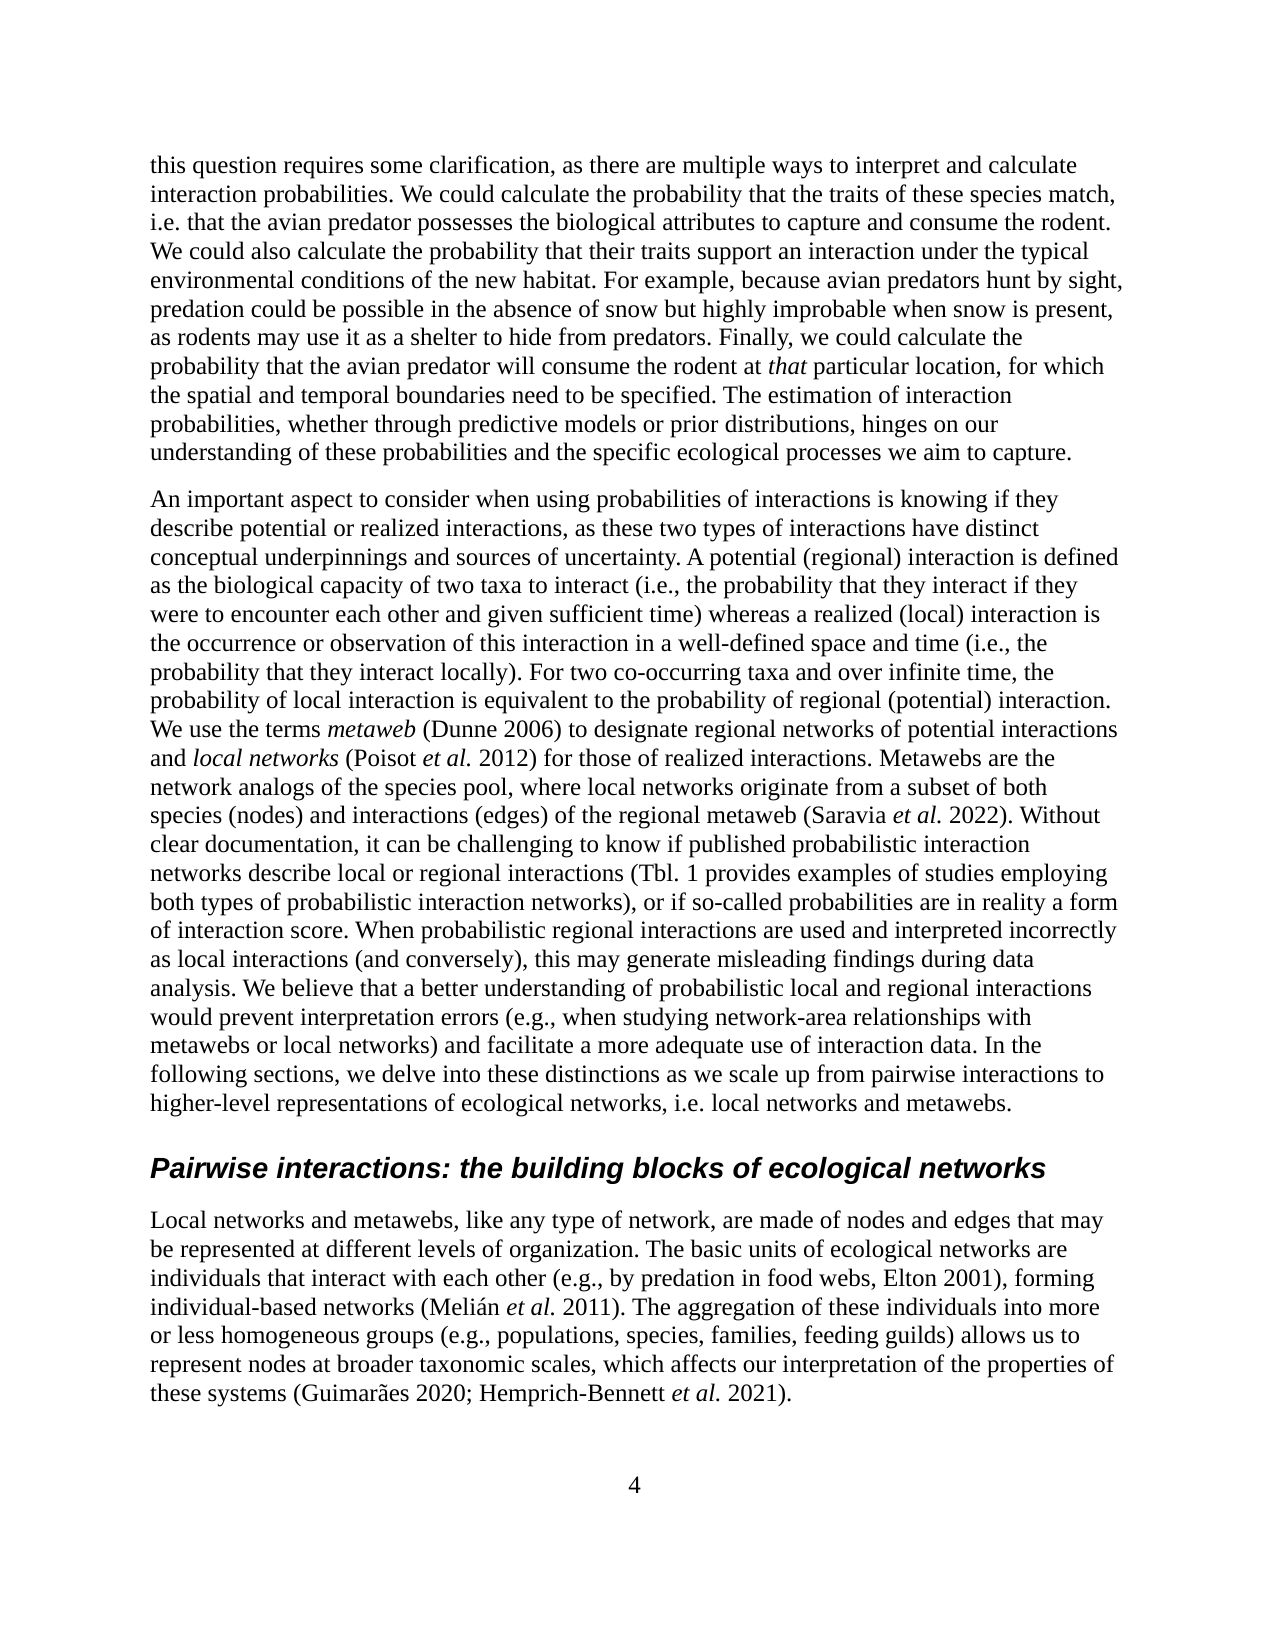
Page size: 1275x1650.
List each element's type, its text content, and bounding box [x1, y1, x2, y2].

text this question requires some clarification, as there are multiple ways to interpret and calculate interaction probabilities. We could calculate the probability that the traits of these species match, i.e. that the avian predator possesses the biological attributes to capture and consume the rodent. We could also calculate the probability that their traits support an interaction under the typical environmental conditions of the new habitat. For example, because avian predators hunt by sight, predation could be possible in the absence of snow but highly improbable when snow is present, as rodents may use it as a shelter to hide from predators. Finally, we could calculate the probability that the avian predator will consume the rodent at that particular location, for which the spatial and temporal boundaries need to be specified. The estimation of interaction probabilities, whether through predictive models or prior distributions, hinges on our understanding of these probabilities and the specific ecological processes we aim to capture. [150, 150, 1125, 466]
subtitle Pairwise interactions: the building blocks of ecological networks [150, 1151, 1125, 1184]
text Local networks and metawebs, like any type of network, are made of nodes and edges that may be represented at different levels of organization. The basic units of ecological networks are individuals that interact with each other (e.g., by predation in food webs, Elton 2001), forming individual-based networks (Melián et al. 2011). The aggregation of these individuals into more or less homogeneous groups (e.g., populations, species, families, feeding guilds) allows us to represent nodes at broader taxonomic scales, which affects our interpretation of the properties of these systems (Guimarães 2020; Hemprich-Bennett et al. 2021). [150, 1206, 1125, 1407]
text An important aspect to consider when using probabilities of interactions is knowing if they describe potential or realized interactions, as these two types of interactions have distinct conceptual underpinnings and sources of uncertainty. A potential (regional) interaction is defined as the biological capacity of two taxa to interact (i.e., the probability that they interact if they were to encounter each other and given sufficient time) whereas a realized (local) interaction is the occurrence or observation of this interaction in a well-defined space and time (i.e., the probability that they interact locally). For two co-occurring taxa and over infinite time, the probability of local interaction is equivalent to the probability of regional (potential) interaction. We use the terms metaweb (Dunne 2006) to designate regional networks of potential interactions and local networks (Poisot et al. 2012) for those of realized interactions. Metawebs are the network analogs of the species pool, where local networks originate from a subset of both species (nodes) and interactions (edges) of the regional metaweb (Saravia et al. 2022). Without clear documentation, it can be challenging to know if published probabilistic interaction networks describe local or regional interactions (Tbl. 1 provides examples of studies employing both types of probabilistic interaction networks), or if so-called probabilities are in reality a form of interaction score. When probabilistic regional interactions are used and interpreted incorrectly as local interactions (and conversely), this may generate misleading findings during data analysis. We believe that a better understanding of probabilistic local and regional interactions would prevent interpretation errors (e.g., when studying network-area relationships with metawebs or local networks) and facilitate a more adequate use of interaction data. In the following sections, we delve into these distinctions as we scale up from pairwise interactions to higher-level representations of ecological networks, i.e. local networks and metawebs. [150, 484, 1125, 1117]
